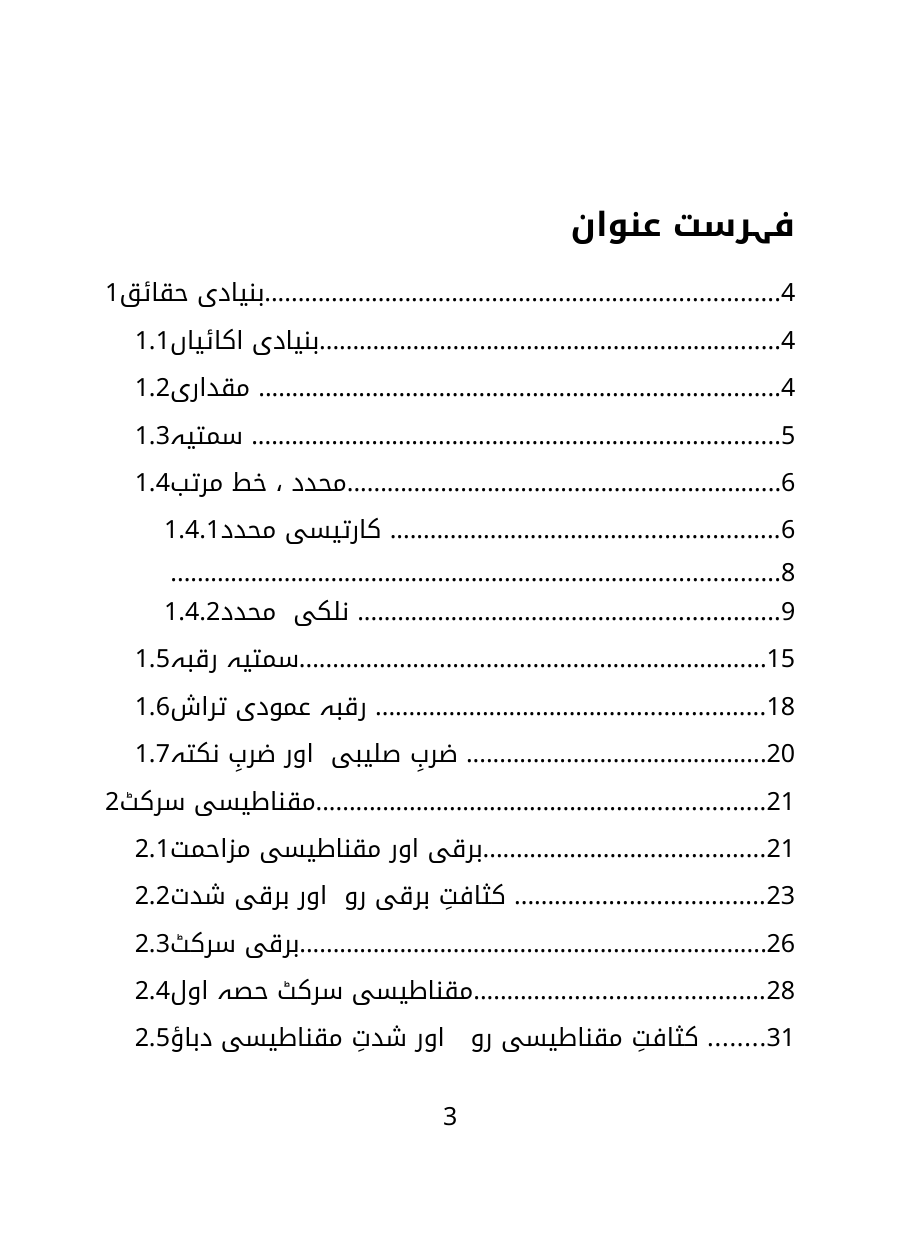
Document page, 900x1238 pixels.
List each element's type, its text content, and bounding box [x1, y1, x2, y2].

text 1.2مقداری 4 [134, 364, 795, 412]
text 2.5کثافتِ مقناطیسی رو اور شدتِ مقناطیسی دباؤ 31 [134, 1015, 795, 1062]
text 1.4محدد ، خط مرتب 6 [134, 459, 795, 507]
text 2.4مقناطیسی سرکٹ حصہ اول 28 [134, 967, 795, 1015]
text 1.6رقبہ عمودی تراش 18 [134, 683, 795, 730]
text 1بنیادی حقائق 4 [105, 270, 795, 317]
text 1.7ضربِ صلیبی اور ضربِ نکتہ 20 [134, 730, 795, 778]
text 2.3برقی سرکٹ 26 [134, 920, 795, 967]
text 2مقناطیسی سرکٹ 21 [105, 778, 795, 825]
text 1.5سمتیہ رقبہ 15 [134, 636, 795, 683]
text 2.2کثافتِ برقی رو اور برقی شدت 23 [134, 873, 795, 920]
text 1.4.1کارتیسی محدد 6 [164, 507, 795, 554]
text 8 [164, 554, 795, 588]
text 1.4.2نلکی محدد 9 [164, 588, 795, 636]
text 1.3سمتیہ 5 [134, 412, 795, 459]
text 1.1بنیادی اکائیاں 4 [134, 317, 795, 364]
text 2.1برقی اور مقناطیسی مزاحمت 21 [134, 825, 795, 873]
subtitle فہرست عنوان [105, 194, 795, 257]
